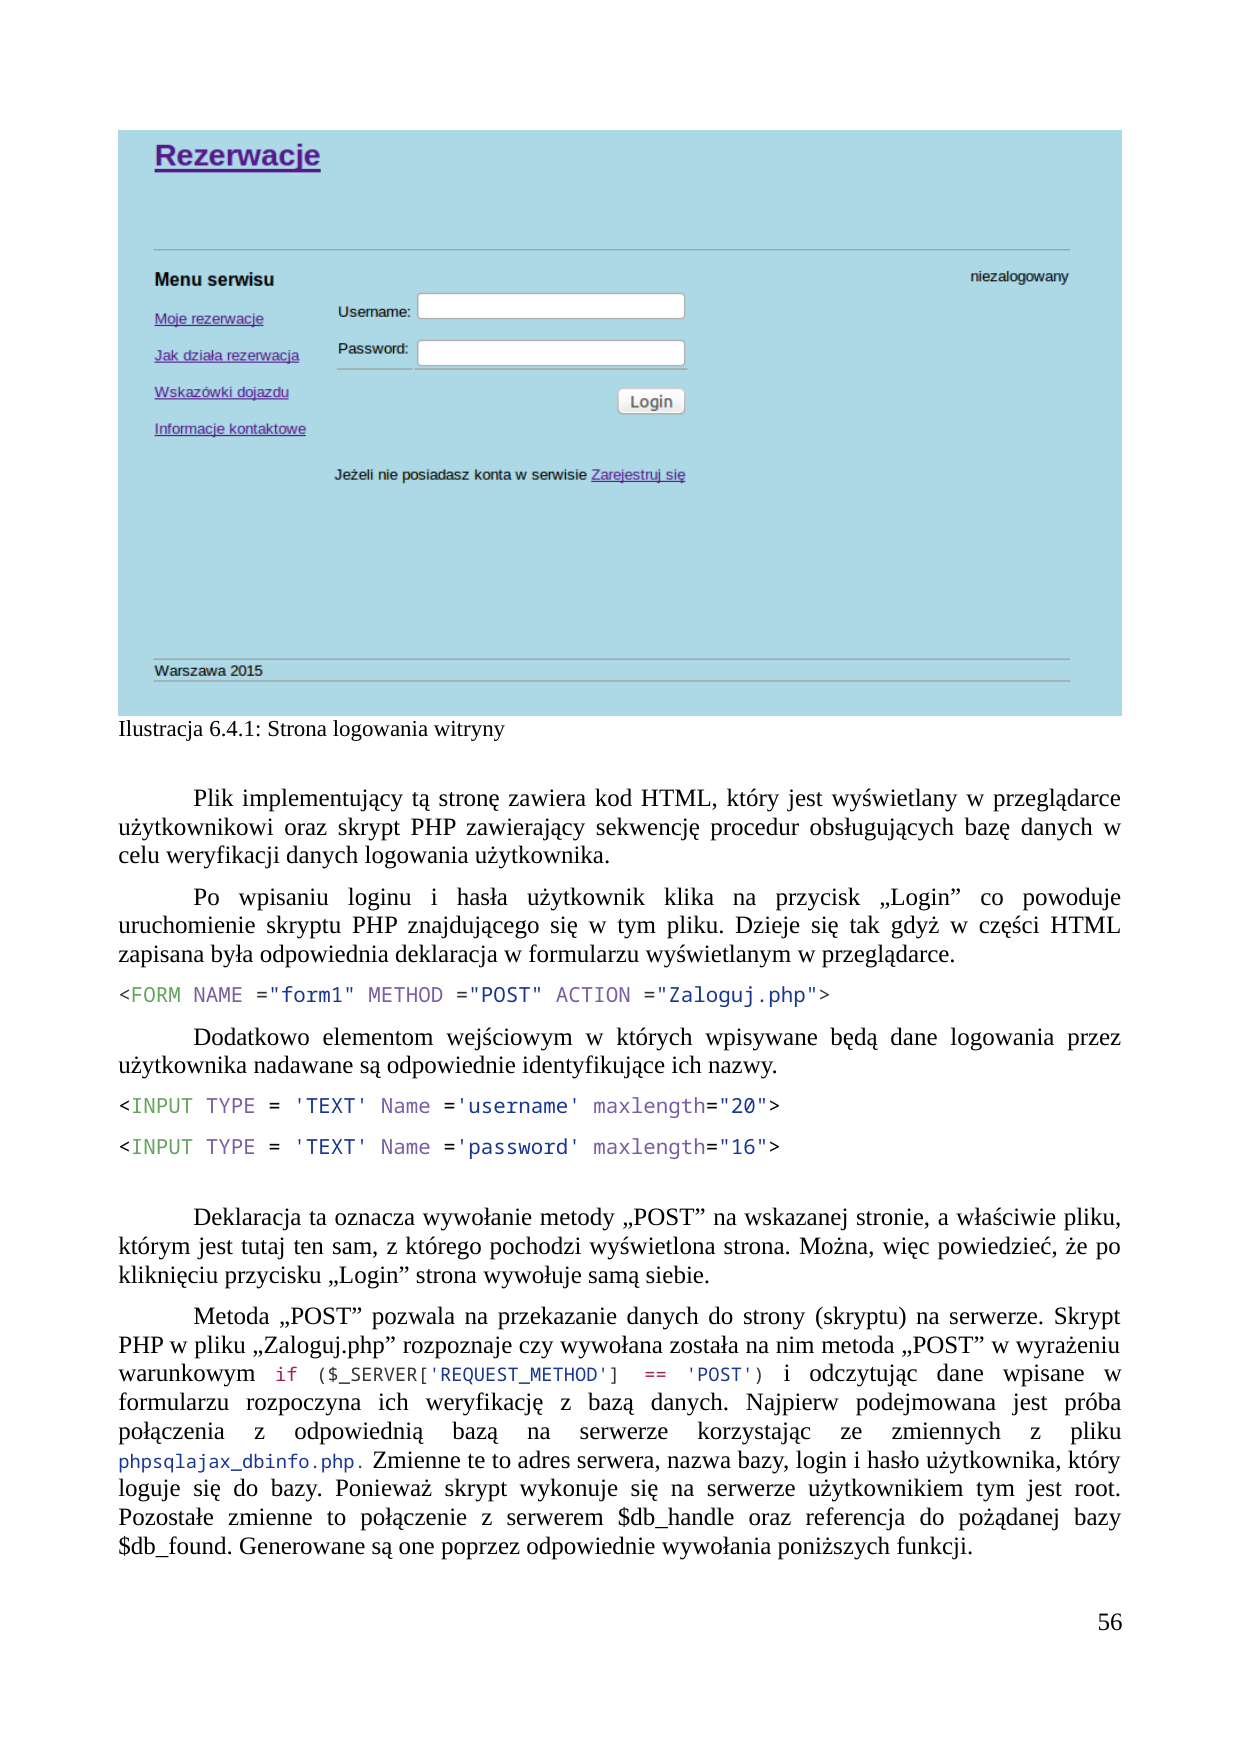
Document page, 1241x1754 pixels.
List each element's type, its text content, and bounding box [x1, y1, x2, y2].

text Po wpisaniu loginu i hasła użytkownik klika na przycisk „Login” co powoduje uruchomienie skryptu PHP znajdującego się w tym pliku. Dzieje się tak gdyż w części HTML zapisana była odpowiednia deklaracja w formularzu wyświetlanym w przeglądarce. [118, 882, 1122, 968]
text <FORM NAME ="form1" METHOD ="POST" ACTION ="Zaloguj.php"> [118, 981, 1122, 1009]
text Dodatkowo elementom wejściowym w których wpisywane będą dane logowania przez użytkownika nadawane są odpowiednie identyfikujące ich nazwy. [118, 1022, 1122, 1079]
text Deklaracja ta oznacza wywołanie metody „POST” na wskazanej stronie, a właściwie pliku, którym jest tutaj ten sam, z którego pochodzi wyświetlona strona. Można, więc powiedzieć, że po kliknięciu przycisku „Login” strona wywołuje samą siebie. [118, 1202, 1122, 1288]
text <INPUT TYPE = 'TEXT' Name ='username' maxlength="20"> [118, 1092, 1122, 1120]
picture [118, 130, 1123, 716]
text Plik implementujący tą stronę zawiera kod HTML, który jest wyświetlany w przeglądarce użytkownikowi oraz skrypt PHP zawierający sekwencję procedur obsługujących bazę danych w celu weryfikacji danych logowania użytkownika. [118, 783, 1122, 869]
text Metoda „POST” pozwala na przekazanie danych do strony (skryptu) na serwerze. Skrypt PHP w pliku „Zaloguj.php” rozpoznaje czy wywołana została na nim metoda „POST” w wyrażeniu warunkowym if ($_SERVER['REQUEST_METHOD'] == 'POST') i odczytując dane wpisane w formularzu rozpoczyna ich weryfikację z bazą danych. Najpierw podejmowana jest próba połączenia z odpowiednią bazą na serwerze korzystając ze zmiennych z pliku phpsqlajax_dbinfo.php. Zmienne te to adres serwera, nazwa bazy, login i hasło użytkownika, który loguje się do bazy. Ponieważ skrypt wykonuje się na serwerze użytkownikiem tym jest root. Pozostałe zmienne to połączenie z serwerem $db_handle oraz referencja do pożądanej bazy $db_found. Generowane są one poprzez odpowiednie wywołania poniższych funkcji. [118, 1301, 1122, 1560]
text <INPUT TYPE = 'TEXT' Name ='password' maxlength="16"> [118, 1132, 1122, 1161]
text Ilustracja 6.4.1: Strona logowania witryny [118, 716, 1122, 742]
